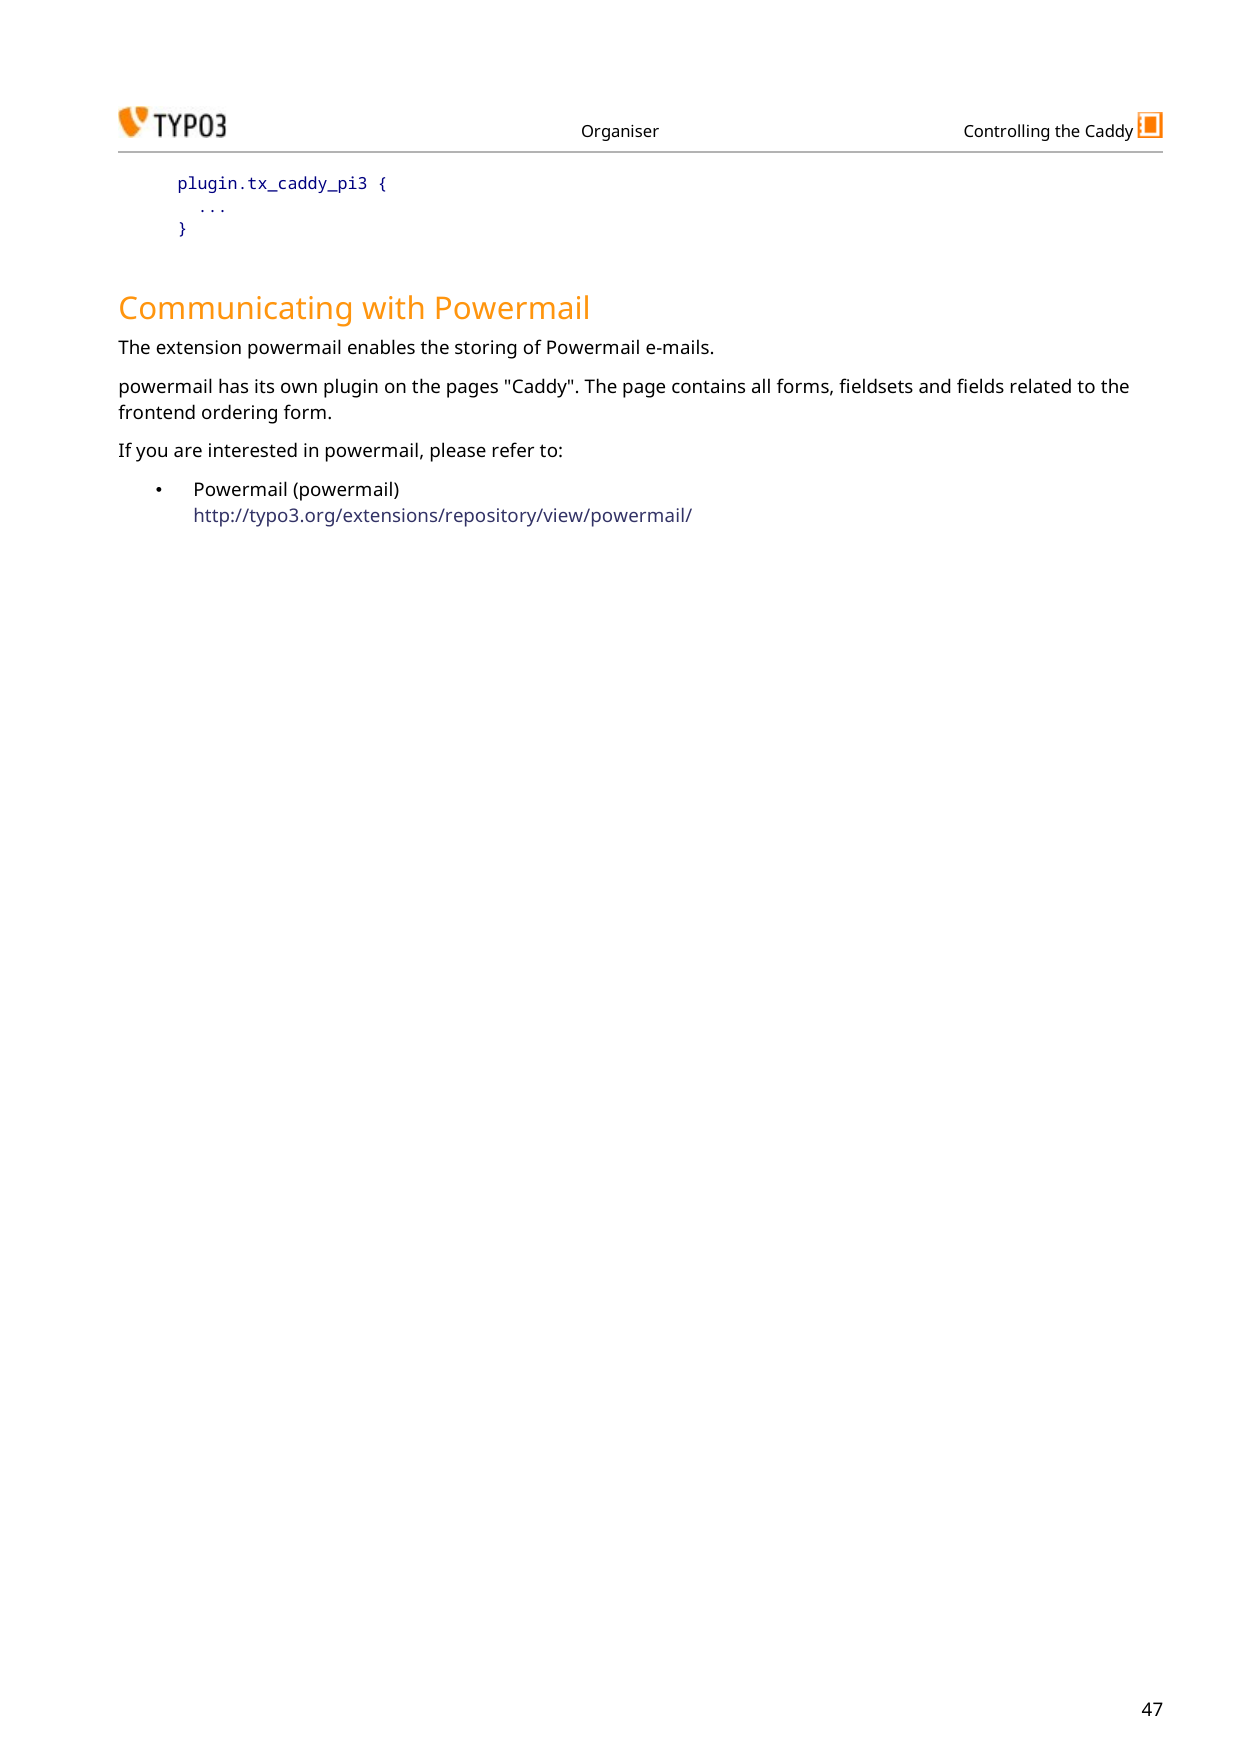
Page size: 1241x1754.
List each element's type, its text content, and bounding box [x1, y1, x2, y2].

text The extension powermail enables the storing of Powermail e-mails. [118, 334, 1163, 360]
list Powermail (powermail) http://typo3.org/extensions/repository/view/powermail/ [156, 476, 1163, 528]
text } [177, 217, 1163, 240]
text powermail has its own plugin on the pages "Caddy". The page contains all forms, fieldsets and fields related to the frontend ordering form. [118, 373, 1163, 425]
text plugin.tx_caddy_pi3 { [177, 172, 1163, 195]
text If you are interested in powermail, please refer to: [118, 437, 1163, 463]
text ... [177, 195, 1163, 217]
subtitle Communicating with Powermail [118, 286, 1163, 328]
picture [1137, 112, 1163, 138]
picture [118, 106, 227, 138]
